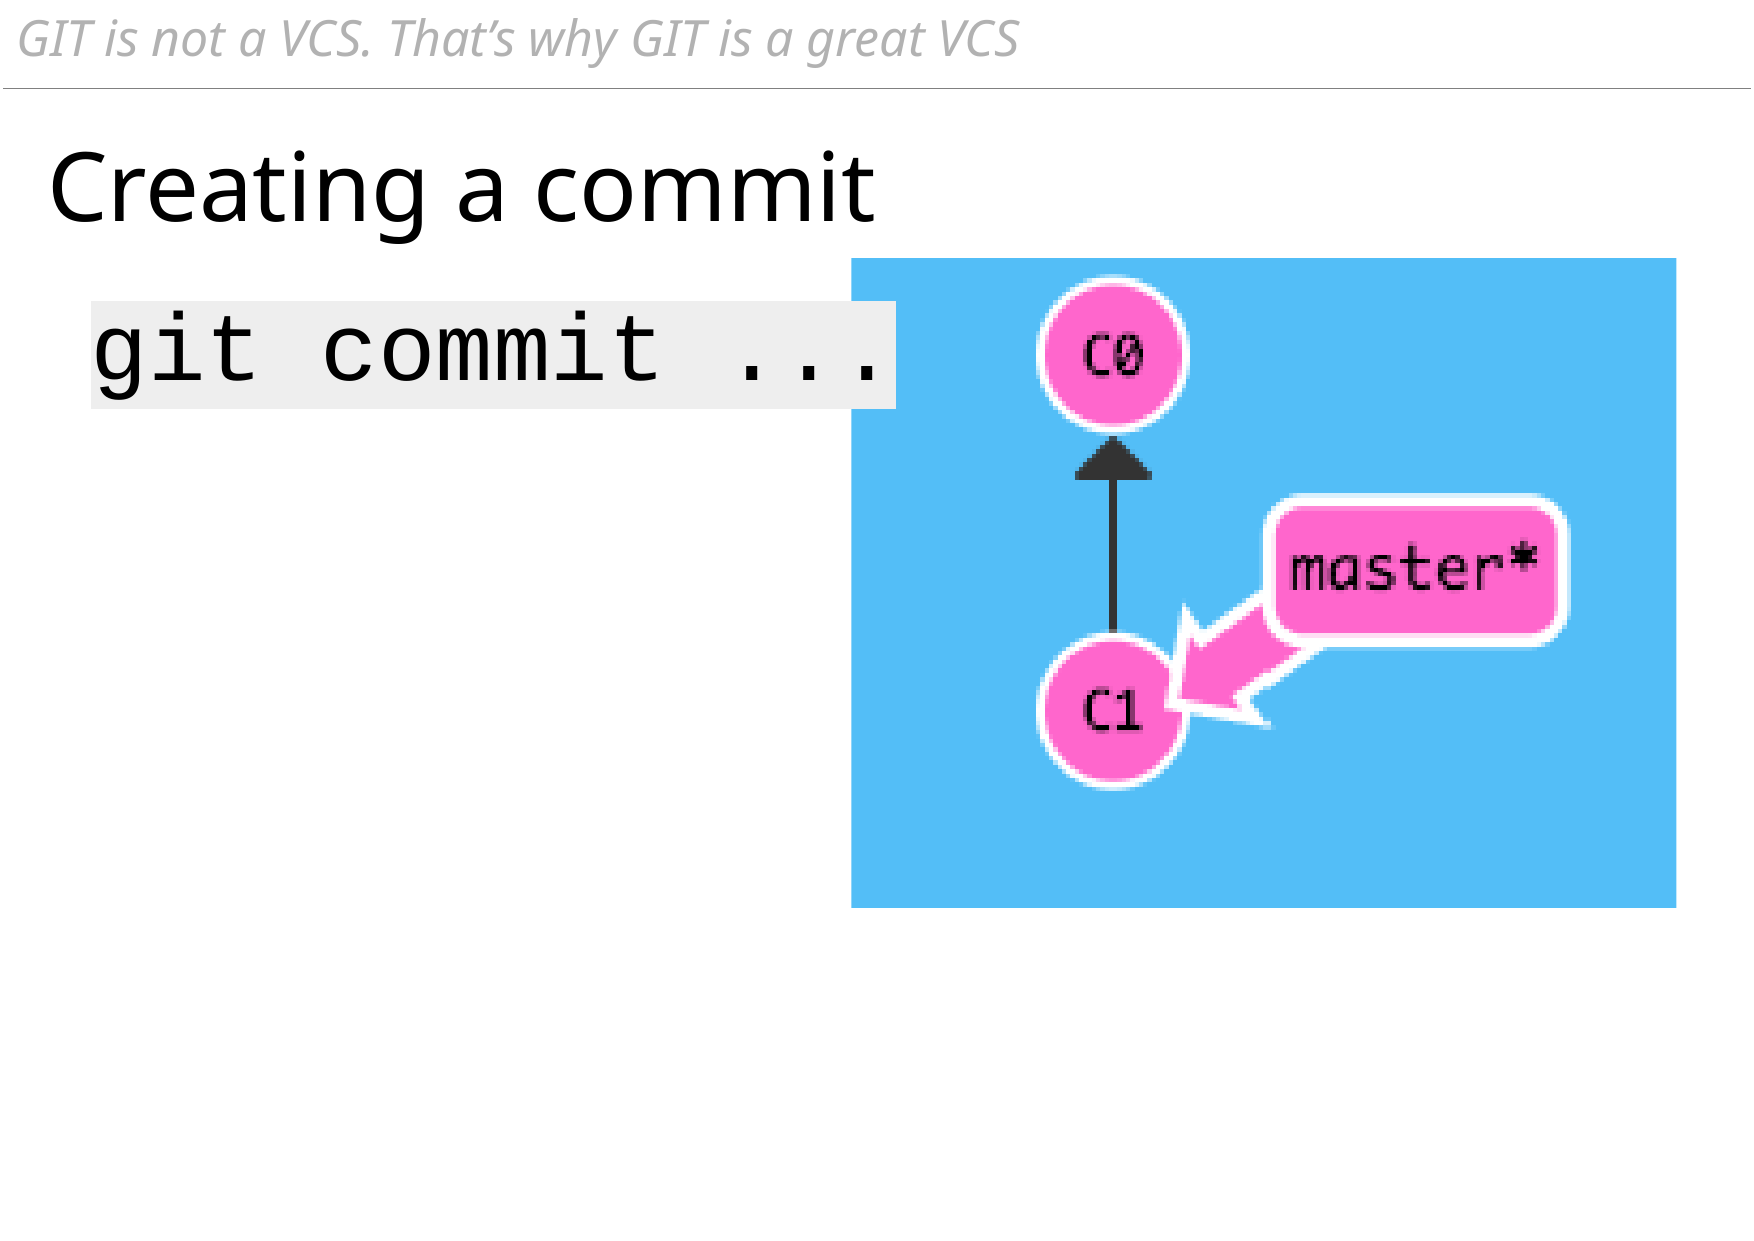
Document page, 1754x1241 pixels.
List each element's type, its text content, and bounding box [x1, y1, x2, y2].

picture [851, 258, 1677, 908]
text Creating a commit [3, 118, 1751, 249]
text git commit ... [3, 301, 851, 409]
text git commit ... [1677, 301, 1751, 409]
